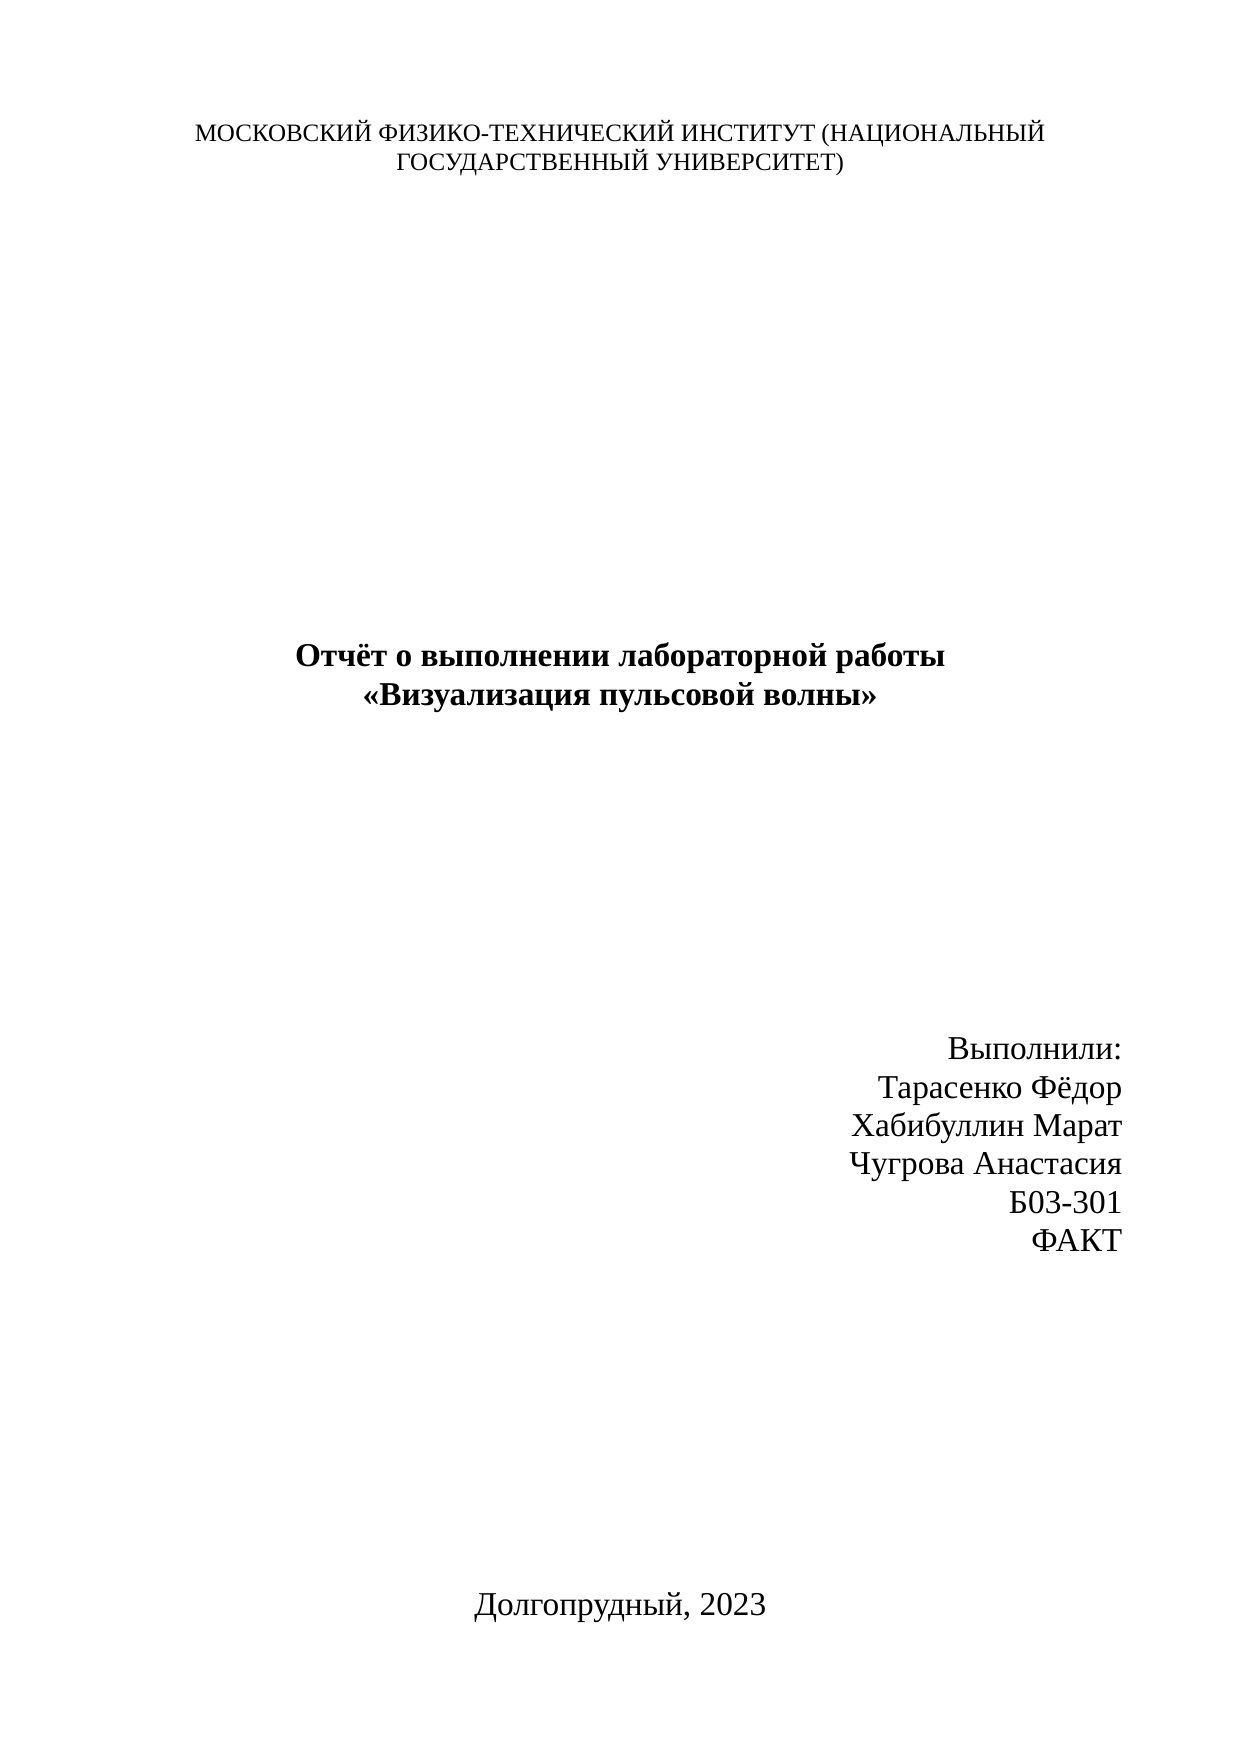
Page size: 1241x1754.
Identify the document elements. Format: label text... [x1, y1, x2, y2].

text Б03-301 [118, 1182, 1122, 1220]
text Отчёт о выполнении лабораторной работы [118, 636, 1122, 674]
text Тарасенко Фёдор [118, 1067, 1122, 1105]
text Чугрова Анастасия [118, 1143, 1122, 1182]
text «Визуализация пульсовой волны» [118, 674, 1122, 712]
text Выполнили: [118, 1028, 1122, 1067]
text Хабибуллин Марат [118, 1105, 1122, 1143]
text Долгопрудный, 2023 [118, 1584, 1122, 1623]
subtitle МОСКОВСКИЙ ФИЗИКО-ТЕХНИЧЕСКИЙ ИНСТИТУТ (НАЦИОНАЛЬНЫЙ ГОСУДАРСТВЕННЫЙ УНИВЕРСИТЕТ) [118, 118, 1122, 176]
text ФАКТ [118, 1220, 1122, 1258]
